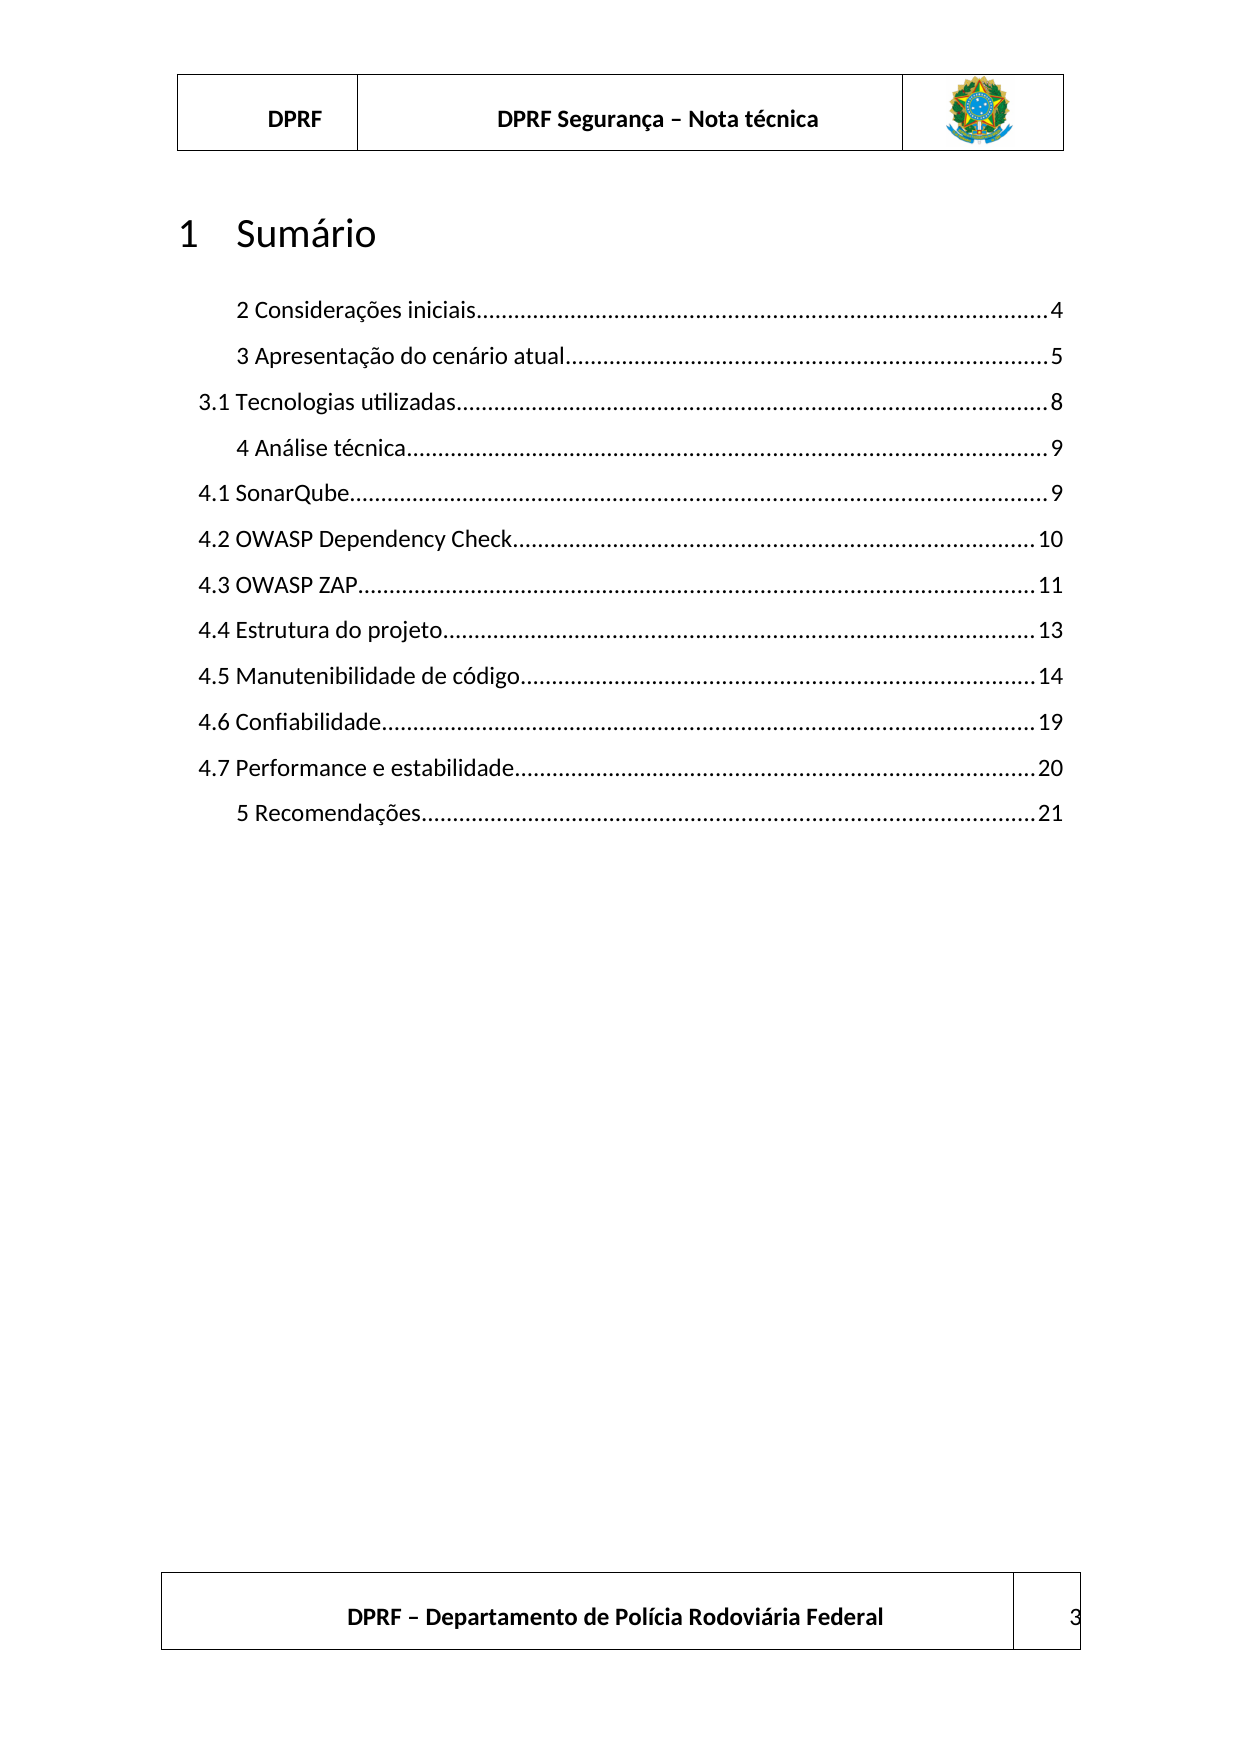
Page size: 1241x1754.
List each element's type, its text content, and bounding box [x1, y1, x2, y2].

subtitle Sumário [177, 207, 236, 257]
subtitle Sumário [377, 207, 1063, 257]
text 5 Recomendações 21 [177, 797, 1063, 828]
text 2 Considerações iniciais 4 [177, 294, 1063, 325]
picture [944, 75, 1020, 149]
text 3 Apresentação do cenário atual 5 [177, 340, 236, 371]
text 4 Análise técnica 9 [177, 432, 236, 462]
